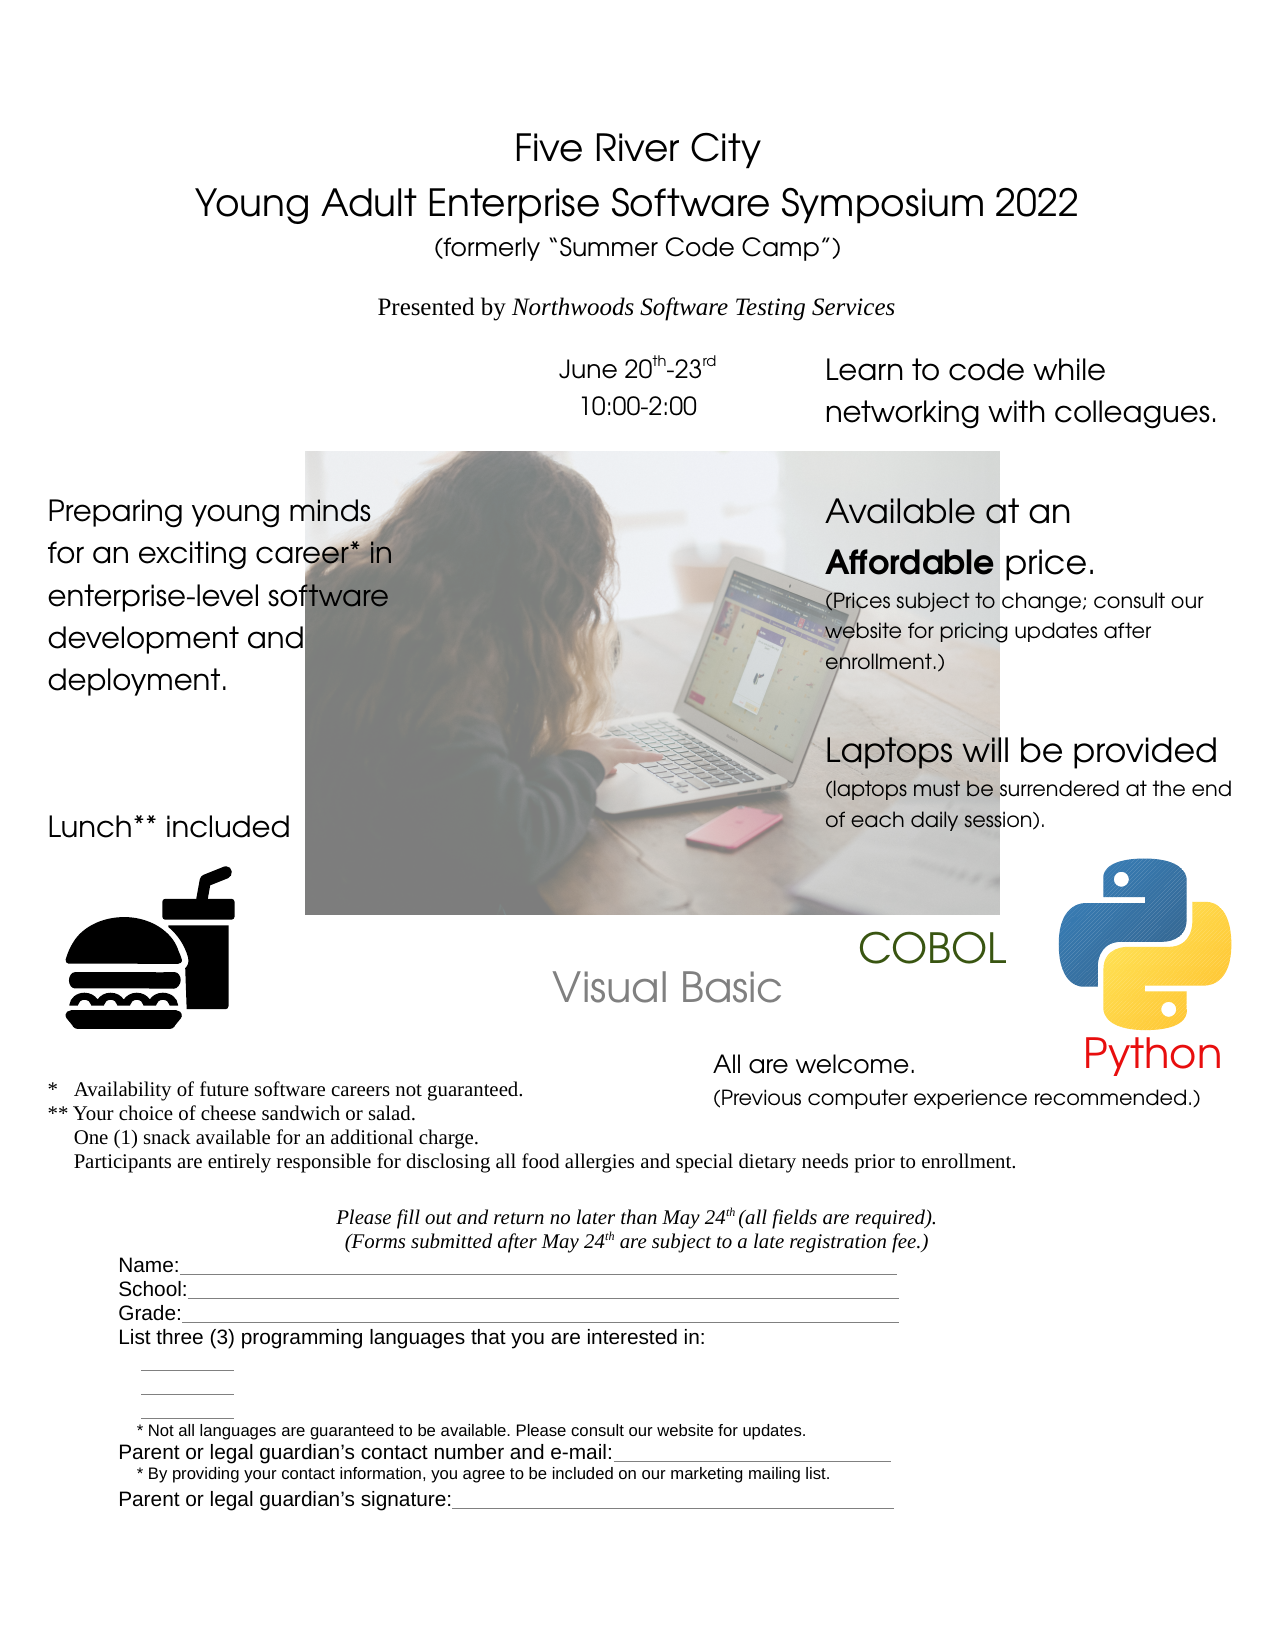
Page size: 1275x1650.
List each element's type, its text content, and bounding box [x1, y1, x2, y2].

text Presented by Northwoods Software Testing Services [118, 292, 1157, 321]
text Young Adult Enterprise Software Symposium 2022 [118, 173, 1157, 227]
text Grade: [118, 1301, 1157, 1325]
text Name: [118, 1253, 1157, 1277]
text 10:00-2:00 [118, 386, 1157, 423]
text Please fill out and return no later than May 24th (all fields are required). [118, 1205, 1157, 1229]
text School: [118, 1277, 1157, 1301]
text * Not all languages are guaranteed to be available. Please consult our website for updates. [118, 1421, 1157, 1440]
text (Forms submitted after May 24th are subject to a late registration fee.) [118, 1229, 1157, 1253]
text Parent or legal guardian’s signature: [118, 1483, 1157, 1512]
text List three (3) programming languages that you are interested in: [118, 1325, 1157, 1349]
text June 20th-23rd [118, 350, 1157, 386]
text (formerly “Summer Code Camp”) [118, 227, 1157, 264]
text Five River City [118, 118, 1157, 173]
text Parent or legal guardian’s contact number and e-mail: [118, 1440, 1157, 1464]
text * By providing your contact information, you agree to be included on our marketing mailing list. [118, 1464, 1157, 1483]
